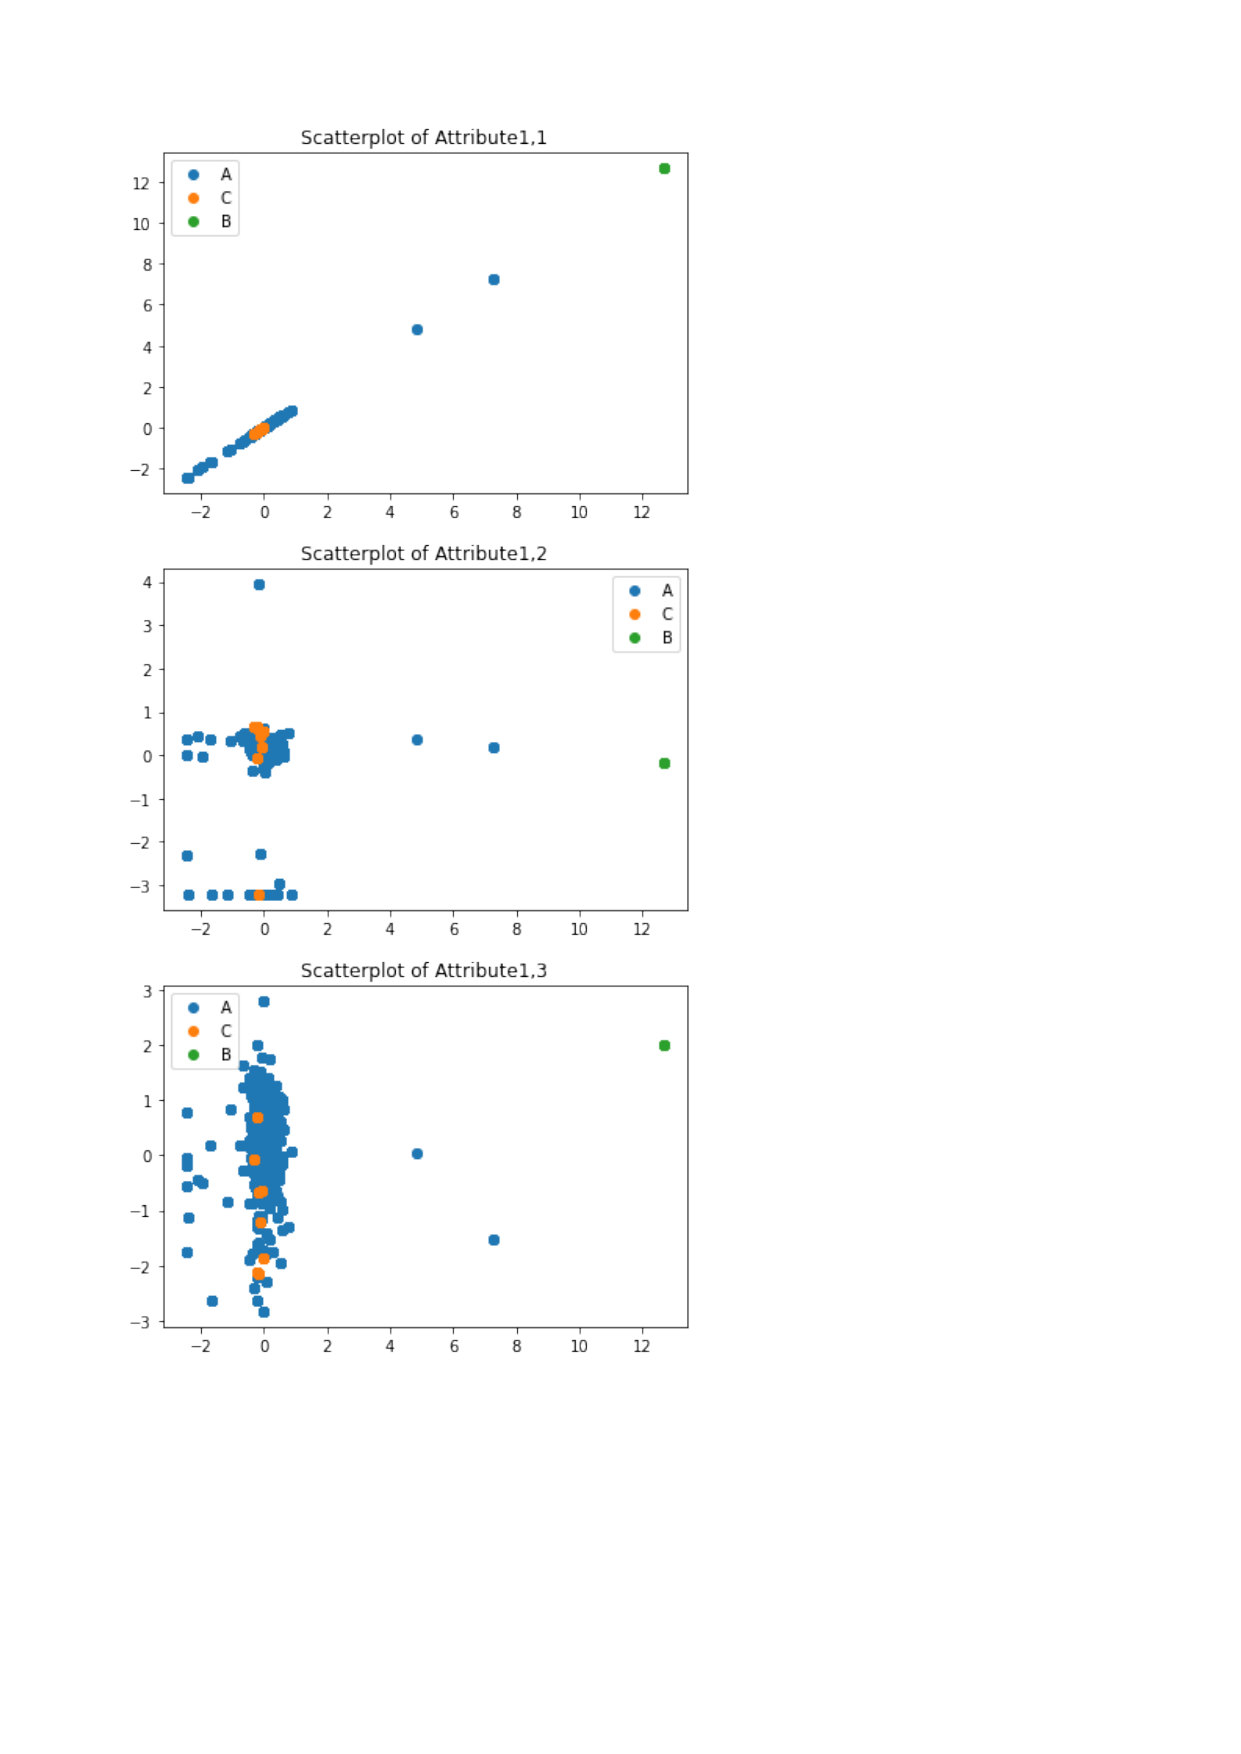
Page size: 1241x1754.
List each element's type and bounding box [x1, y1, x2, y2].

picture [118, 951, 697, 1365]
picture [118, 535, 697, 948]
picture [118, 118, 697, 531]
